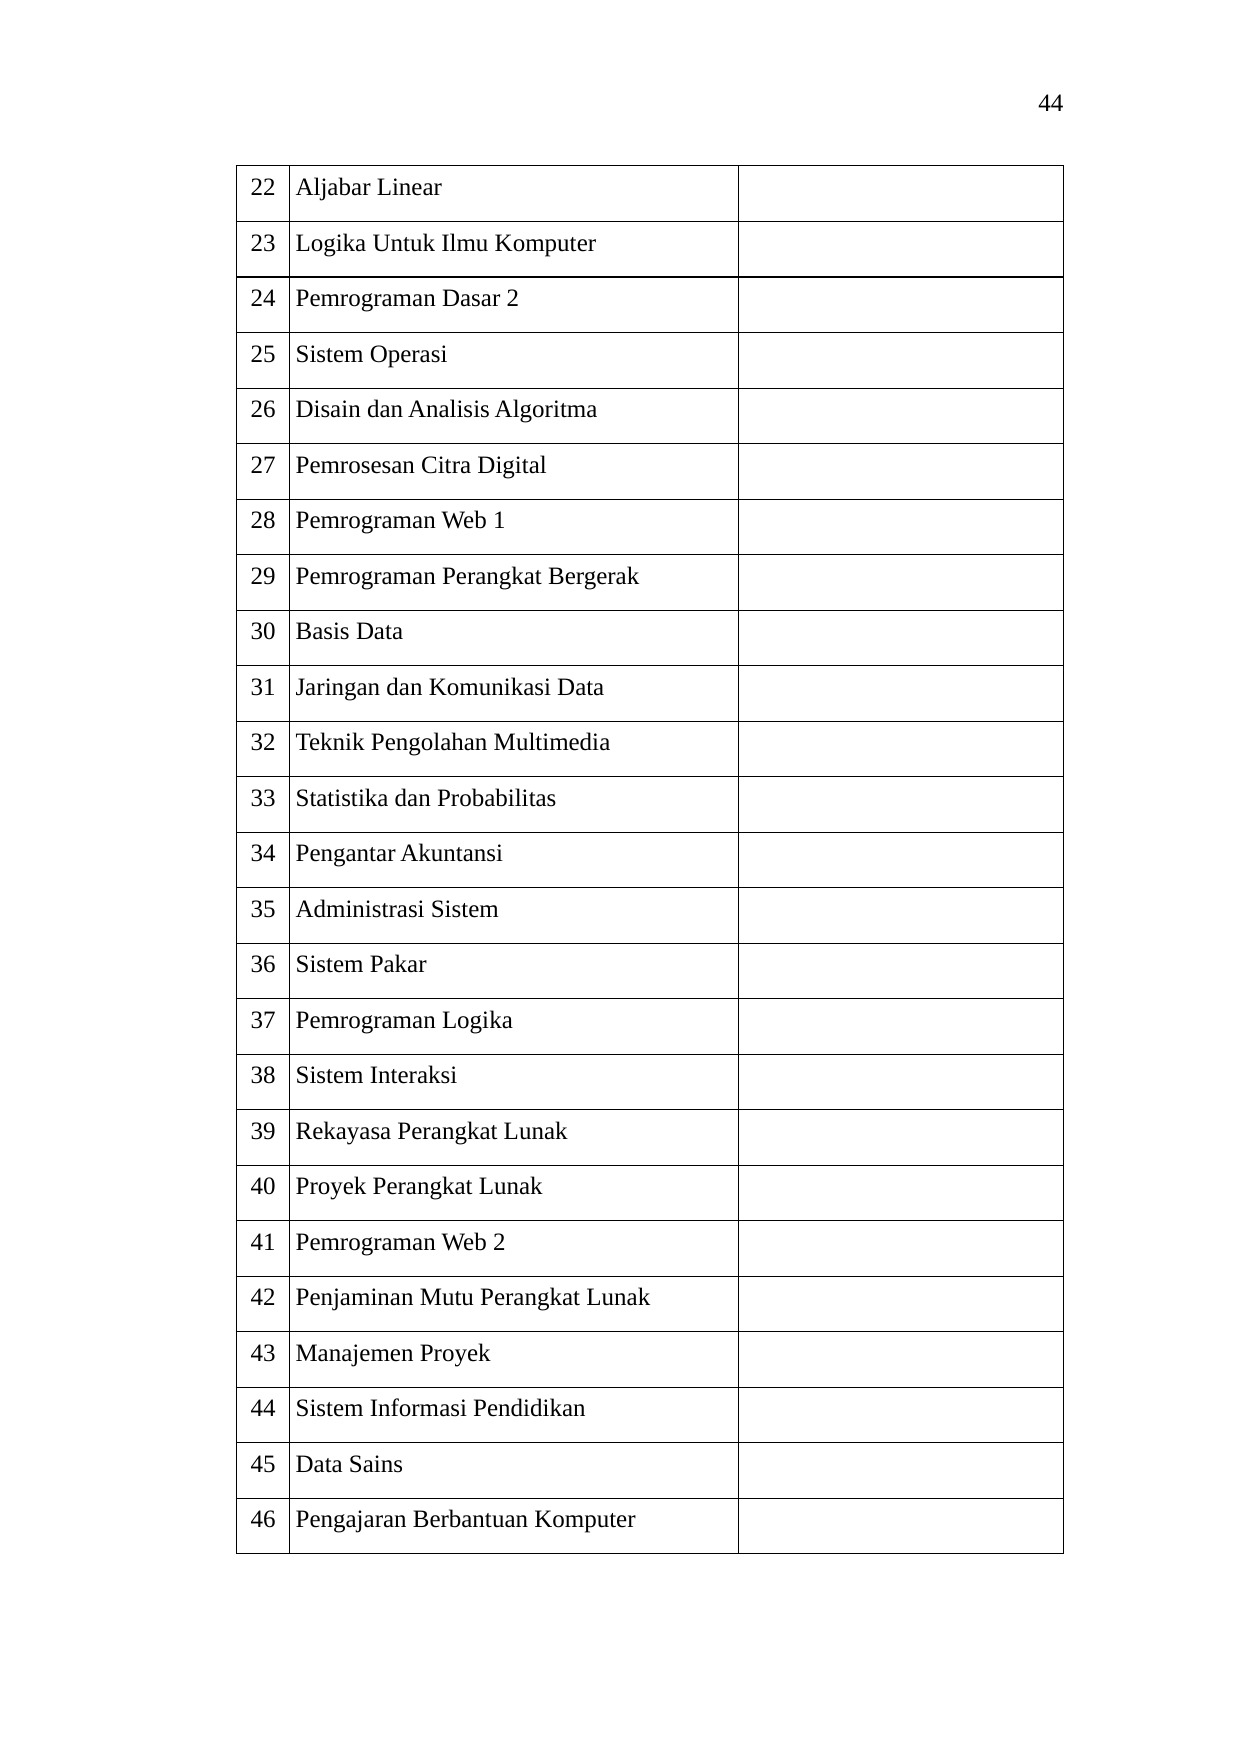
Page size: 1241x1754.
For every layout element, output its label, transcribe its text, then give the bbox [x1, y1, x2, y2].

table_cell 35 [237, 888, 289, 943]
table_cell [739, 944, 1063, 998]
table_cell 28 [237, 500, 289, 554]
table_cell 26 [237, 389, 289, 443]
table_cell [739, 611, 1063, 665]
table_cell Pemrograman Dasar 2 [290, 278, 738, 332]
table_cell 37 [237, 999, 289, 1054]
table_cell 31 [237, 666, 289, 721]
table_cell [739, 444, 1063, 498]
table_cell 46 [237, 1499, 289, 1553]
table_cell Statistika dan Probabilitas [290, 777, 738, 832]
table_cell Aljabar Linear [290, 166, 738, 221]
table_cell 29 [237, 555, 289, 609]
table_cell 27 [237, 444, 289, 498]
table_cell [739, 278, 1063, 332]
table_cell Rekayasa Perangkat Lunak [290, 1110, 738, 1165]
table_cell Sistem Informasi Pendidikan [290, 1388, 738, 1442]
table_cell Jaringan dan Komunikasi Data [290, 666, 738, 721]
table_cell Sistem Operasi [290, 333, 738, 387]
table_cell [739, 1388, 1063, 1442]
table_cell 32 [237, 722, 289, 776]
table_cell Administrasi Sistem [290, 888, 738, 943]
table_cell Penjaminan Mutu Perangkat Lunak [290, 1277, 738, 1331]
table_cell [739, 833, 1063, 887]
table_cell 33 [237, 777, 289, 832]
table_cell Basis Data [290, 611, 738, 665]
table_cell 23 [237, 222, 289, 276]
table_cell Pemrograman Perangkat Bergerak [290, 555, 738, 609]
table_cell 25 [237, 333, 289, 387]
table_cell 34 [237, 833, 289, 887]
table_cell [739, 1166, 1063, 1220]
table_cell [739, 666, 1063, 721]
table_cell Pengantar Akuntansi [290, 833, 738, 887]
table_cell Data Sains [290, 1443, 738, 1498]
table_cell [739, 1443, 1063, 1498]
table_cell Pengajaran Berbantuan Komputer [290, 1499, 738, 1553]
table_cell Manajemen Proyek [290, 1332, 738, 1387]
table_cell 44 [237, 1388, 289, 1442]
table_cell 36 [237, 944, 289, 998]
table_cell [739, 222, 1063, 276]
table_cell 24 [237, 278, 289, 332]
table_cell [739, 389, 1063, 443]
table_cell 38 [237, 1055, 289, 1109]
table_cell [739, 888, 1063, 943]
table_cell [739, 1332, 1063, 1387]
table_cell 40 [237, 1166, 289, 1220]
table_cell 42 [237, 1277, 289, 1331]
table_cell Pemrograman Web 2 [290, 1221, 738, 1276]
table_cell [739, 1277, 1063, 1331]
table_cell 39 [237, 1110, 289, 1165]
table_cell [739, 999, 1063, 1054]
table_cell [739, 333, 1063, 387]
table_cell [739, 1499, 1063, 1553]
table_cell Sistem Interaksi [290, 1055, 738, 1109]
table_cell [739, 1221, 1063, 1276]
table_cell 22 [237, 166, 289, 221]
table_cell [739, 500, 1063, 554]
table_cell 30 [237, 611, 289, 665]
table_cell Pemrograman Logika [290, 999, 738, 1054]
table_cell 45 [237, 1443, 289, 1498]
table_cell [739, 1110, 1063, 1165]
table_cell Teknik Pengolahan Multimedia [290, 722, 738, 776]
table_cell Sistem Pakar [290, 944, 738, 998]
table_cell 41 [237, 1221, 289, 1276]
table_cell [739, 555, 1063, 609]
table_cell Disain dan Analisis Algoritma [290, 389, 738, 443]
table_cell [739, 166, 1063, 221]
table_cell Pemrosesan Citra Digital [290, 444, 738, 498]
table_cell [739, 777, 1063, 832]
table_cell Proyek Perangkat Lunak [290, 1166, 738, 1220]
table_cell [739, 722, 1063, 776]
table_cell Logika Untuk Ilmu Komputer [290, 222, 738, 276]
table_cell 43 [237, 1332, 289, 1387]
table_cell Pemrograman Web 1 [290, 500, 738, 554]
table_cell [739, 1055, 1063, 1109]
